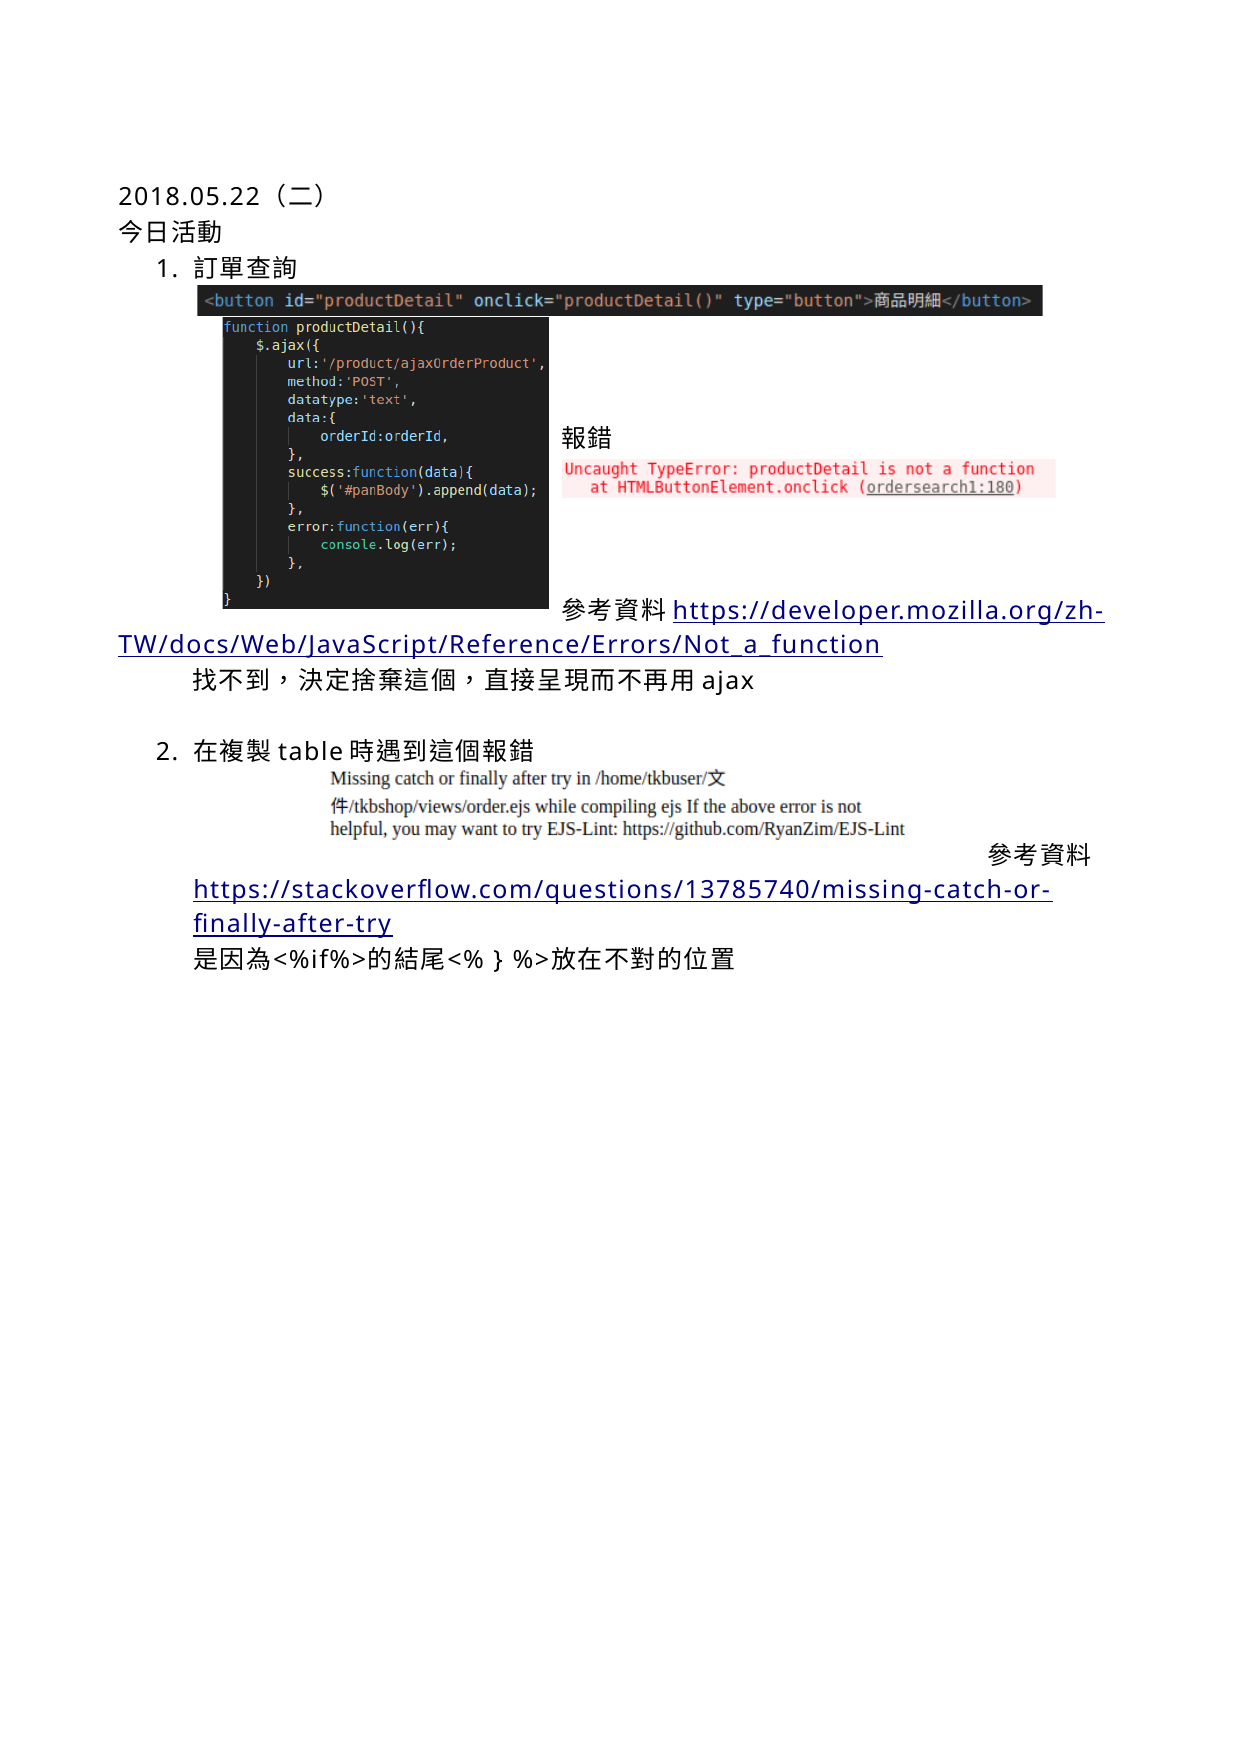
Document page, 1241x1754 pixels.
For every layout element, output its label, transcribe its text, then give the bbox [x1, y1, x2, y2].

text 找不到，決定捨棄這個，直接呈現而不再用ajax [118, 661, 1122, 697]
list 是因為<%if%>的結尾<% } %>放在不對的位置 [156, 940, 1122, 976]
list 在複製table時遇到這個報錯 [156, 731, 1122, 767]
list 訂單查詢 [156, 249, 1122, 285]
text 報錯 [549, 418, 1122, 454]
text 2018.05.22（二） [118, 176, 1122, 213]
text 參考資料https://developer.mozilla.org/zh-TW/docs/Web/JavaScript/Reference/Errors/Not_a_function [118, 591, 1122, 661]
text [118, 418, 222, 454]
picture [197, 285, 1043, 316]
picture [328, 767, 913, 841]
text 今日活動 [118, 213, 1122, 249]
picture [562, 459, 1056, 498]
picture [222, 317, 549, 609]
list 參考資料https://stackoverflow.com/questions/13785740/missing-catch-or-finally-after-try [156, 836, 1122, 940]
